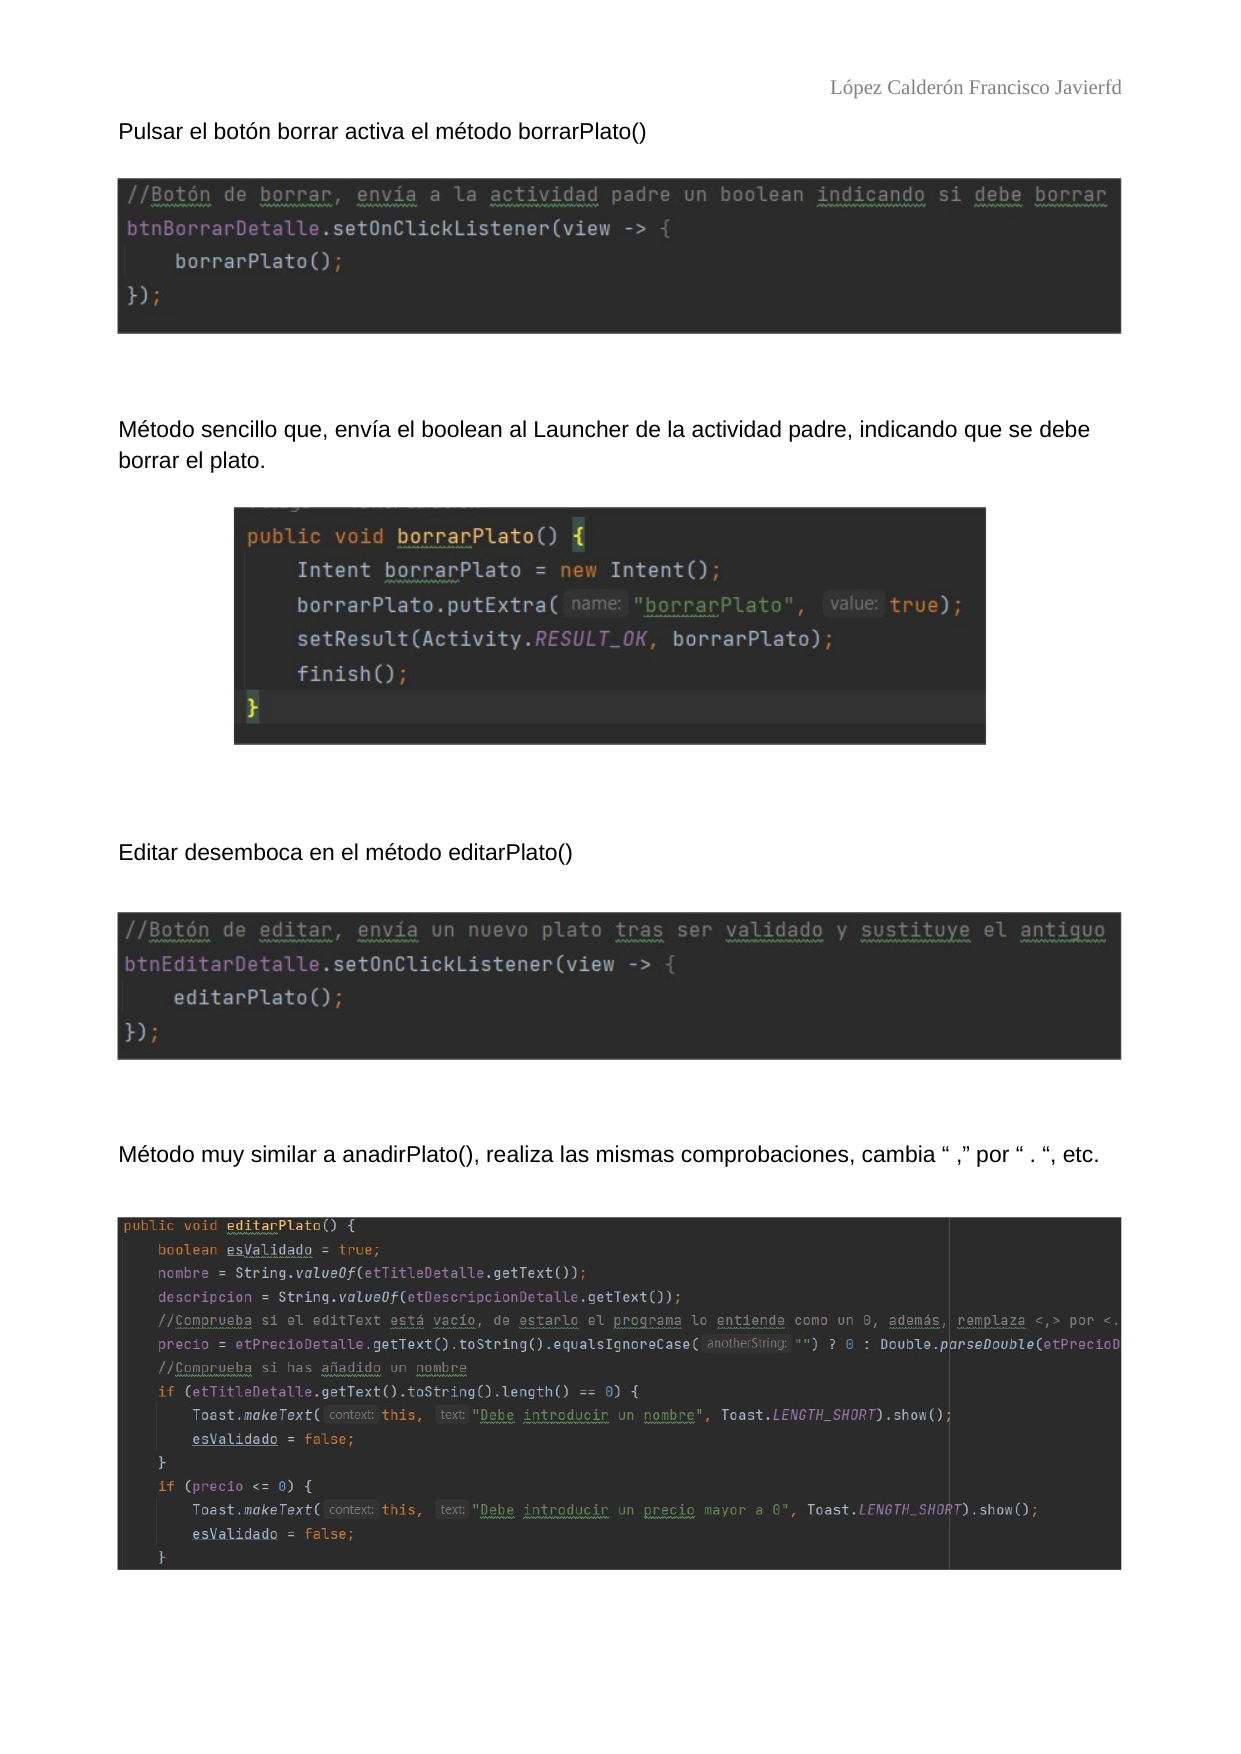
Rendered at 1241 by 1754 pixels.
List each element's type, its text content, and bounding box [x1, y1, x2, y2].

picture [117, 912, 1122, 1060]
picture [233, 507, 987, 745]
picture [117, 178, 1122, 334]
text Editar desemboca en el método editarPlato() [118, 839, 1122, 866]
picture [117, 1217, 1122, 1570]
text Método sencillo que, envía el boolean al Launcher de la actividad padre, indicando que se debe borrar el plato. [118, 416, 1122, 473]
text Método muy similar a anadirPlato(), realiza las mismas comprobaciones, cambia “ ,” por “ . “, etc. [118, 1141, 1122, 1168]
subtitle Pulsar el botón borrar activa el método borrarPlato() [118, 118, 1122, 144]
